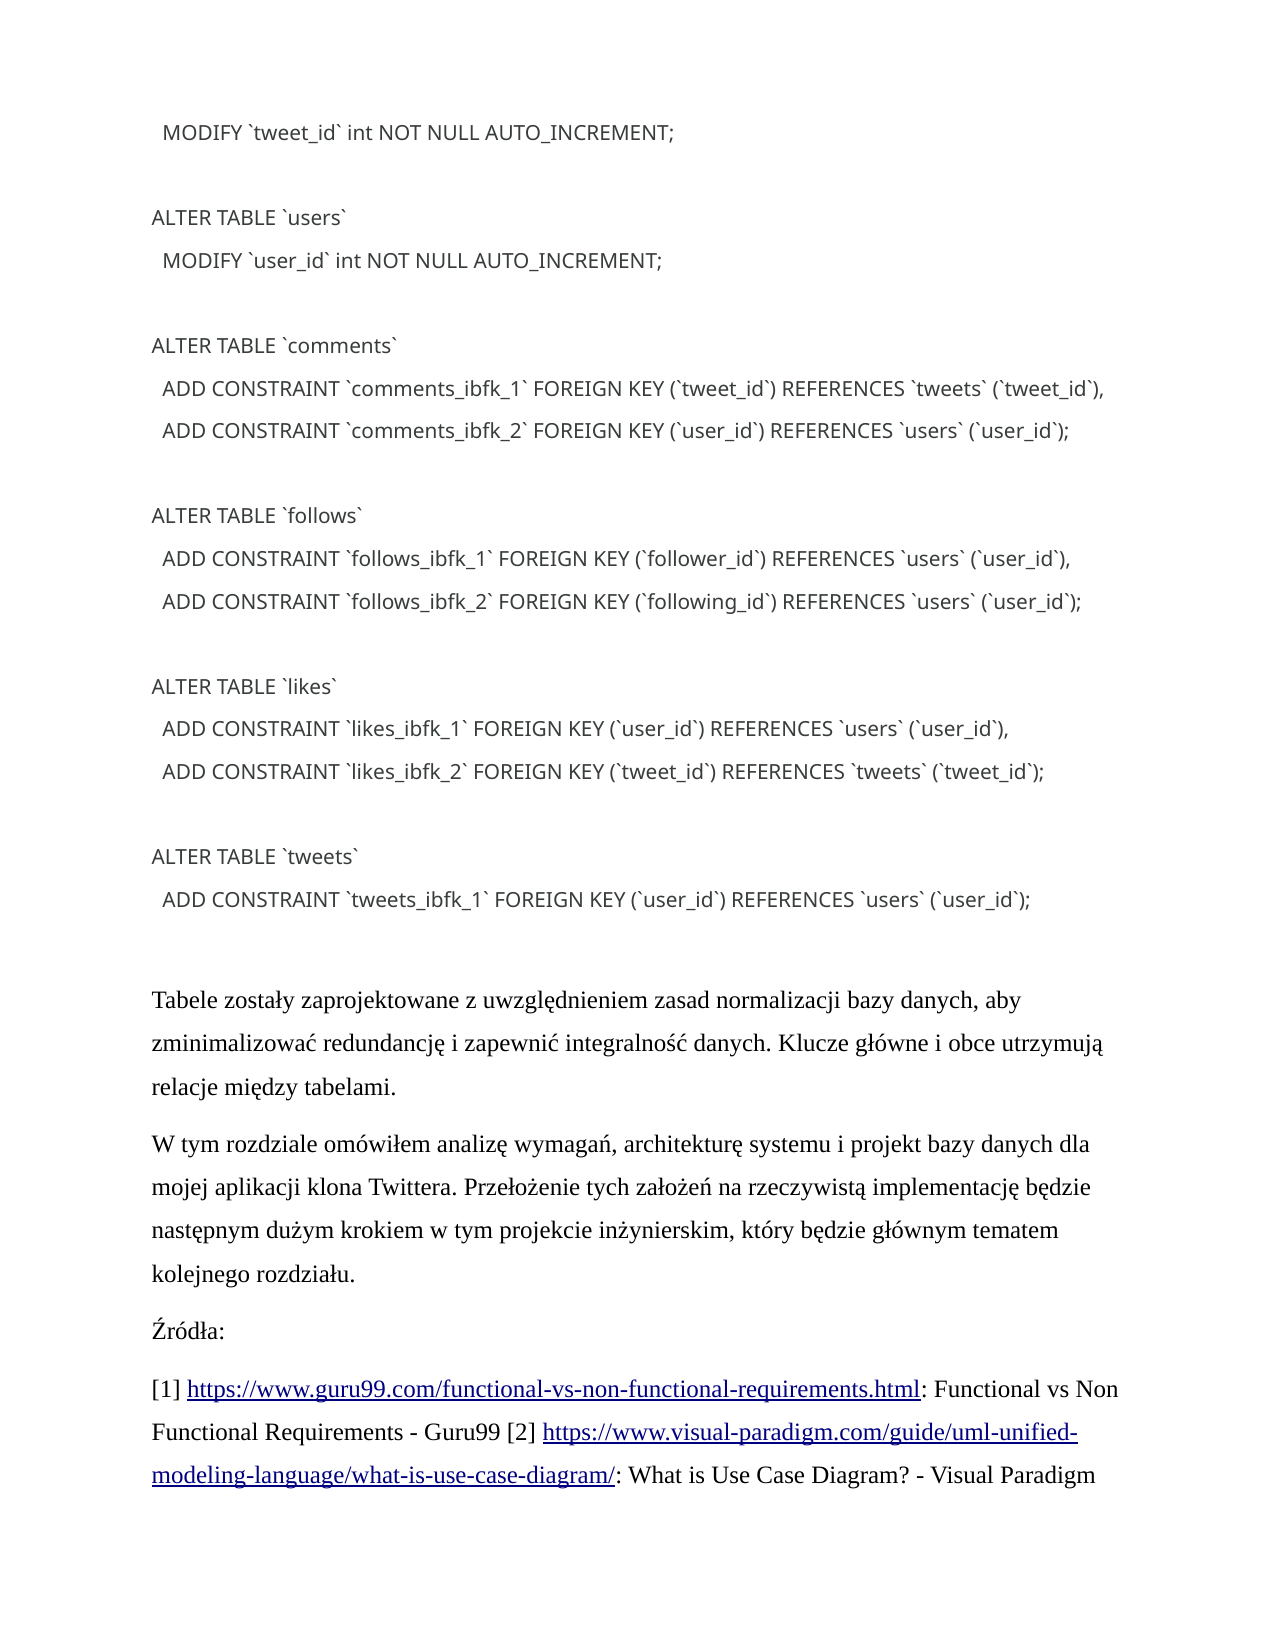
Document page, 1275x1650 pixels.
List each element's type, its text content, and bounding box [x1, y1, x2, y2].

text ADD CONSTRAINT `comments_ibfk_2` FOREIGN KEY (`user_id`) REFERENCES `users` (`user_id`); [151, 416, 1123, 445]
text Tabele zostały zaprojektowane z uwzględnieniem zasad normalizacji bazy danych, aby zminimalizować redundancję i zapewnić integralność danych. Klucze główne i obce utrzymują relacje między tabelami. [151, 985, 1123, 1100]
text ADD CONSTRAINT `follows_ibfk_2` FOREIGN KEY (`following_id`) REFERENCES `users` (`user_id`); [151, 587, 1123, 615]
text ALTER TABLE `tweets` [151, 842, 1123, 871]
text ALTER TABLE `comments` [151, 331, 1123, 359]
text MODIFY `tweet_id` int NOT NULL AUTO_INCREMENT; [151, 118, 1123, 147]
text ADD CONSTRAINT `likes_ibfk_2` FOREIGN KEY (`tweet_id`) REFERENCES `tweets` (`tweet_id`); [151, 757, 1123, 786]
text ADD CONSTRAINT `comments_ibfk_1` FOREIGN KEY (`tweet_id`) REFERENCES `tweets` (`tweet_id`), [151, 374, 1123, 402]
text ALTER TABLE `users` [151, 203, 1123, 232]
text ADD CONSTRAINT `tweets_ibfk_1` FOREIGN KEY (`user_id`) REFERENCES `users` (`user_id`); [151, 885, 1123, 913]
text MODIFY `user_id` int NOT NULL AUTO_INCREMENT; [151, 246, 1123, 274]
text ADD CONSTRAINT `likes_ibfk_1` FOREIGN KEY (`user_id`) REFERENCES `users` (`user_id`), [151, 714, 1123, 743]
text ALTER TABLE `follows` [151, 502, 1123, 530]
text W tym rozdziale omówiłem analizę wymagań, architekturę systemu i projekt bazy danych dla mojej aplikacji klona Twittera. Przełożenie tych założeń na rzeczywistą implementację będzie następnym dużym krokiem w tym projekcie inżynierskim, który będzie głównym tematem kolejnego rozdziału. [151, 1129, 1123, 1287]
text [1] https://www.guru99.com/functional-vs-non-functional-requirements.html: Functional vs Non Functional Requirements - Guru99 [2] https://www.visual-paradigm.com/guide/uml-unified-modeling-language/what-is-use-case-diagram/: What is Use Case Diagram? - Visual Paradigm [151, 1374, 1123, 1489]
text Źródła: [151, 1316, 1123, 1345]
text ADD CONSTRAINT `follows_ibfk_1` FOREIGN KEY (`follower_id`) REFERENCES `users` (`user_id`), [151, 544, 1123, 573]
text ALTER TABLE `likes` [151, 672, 1123, 700]
